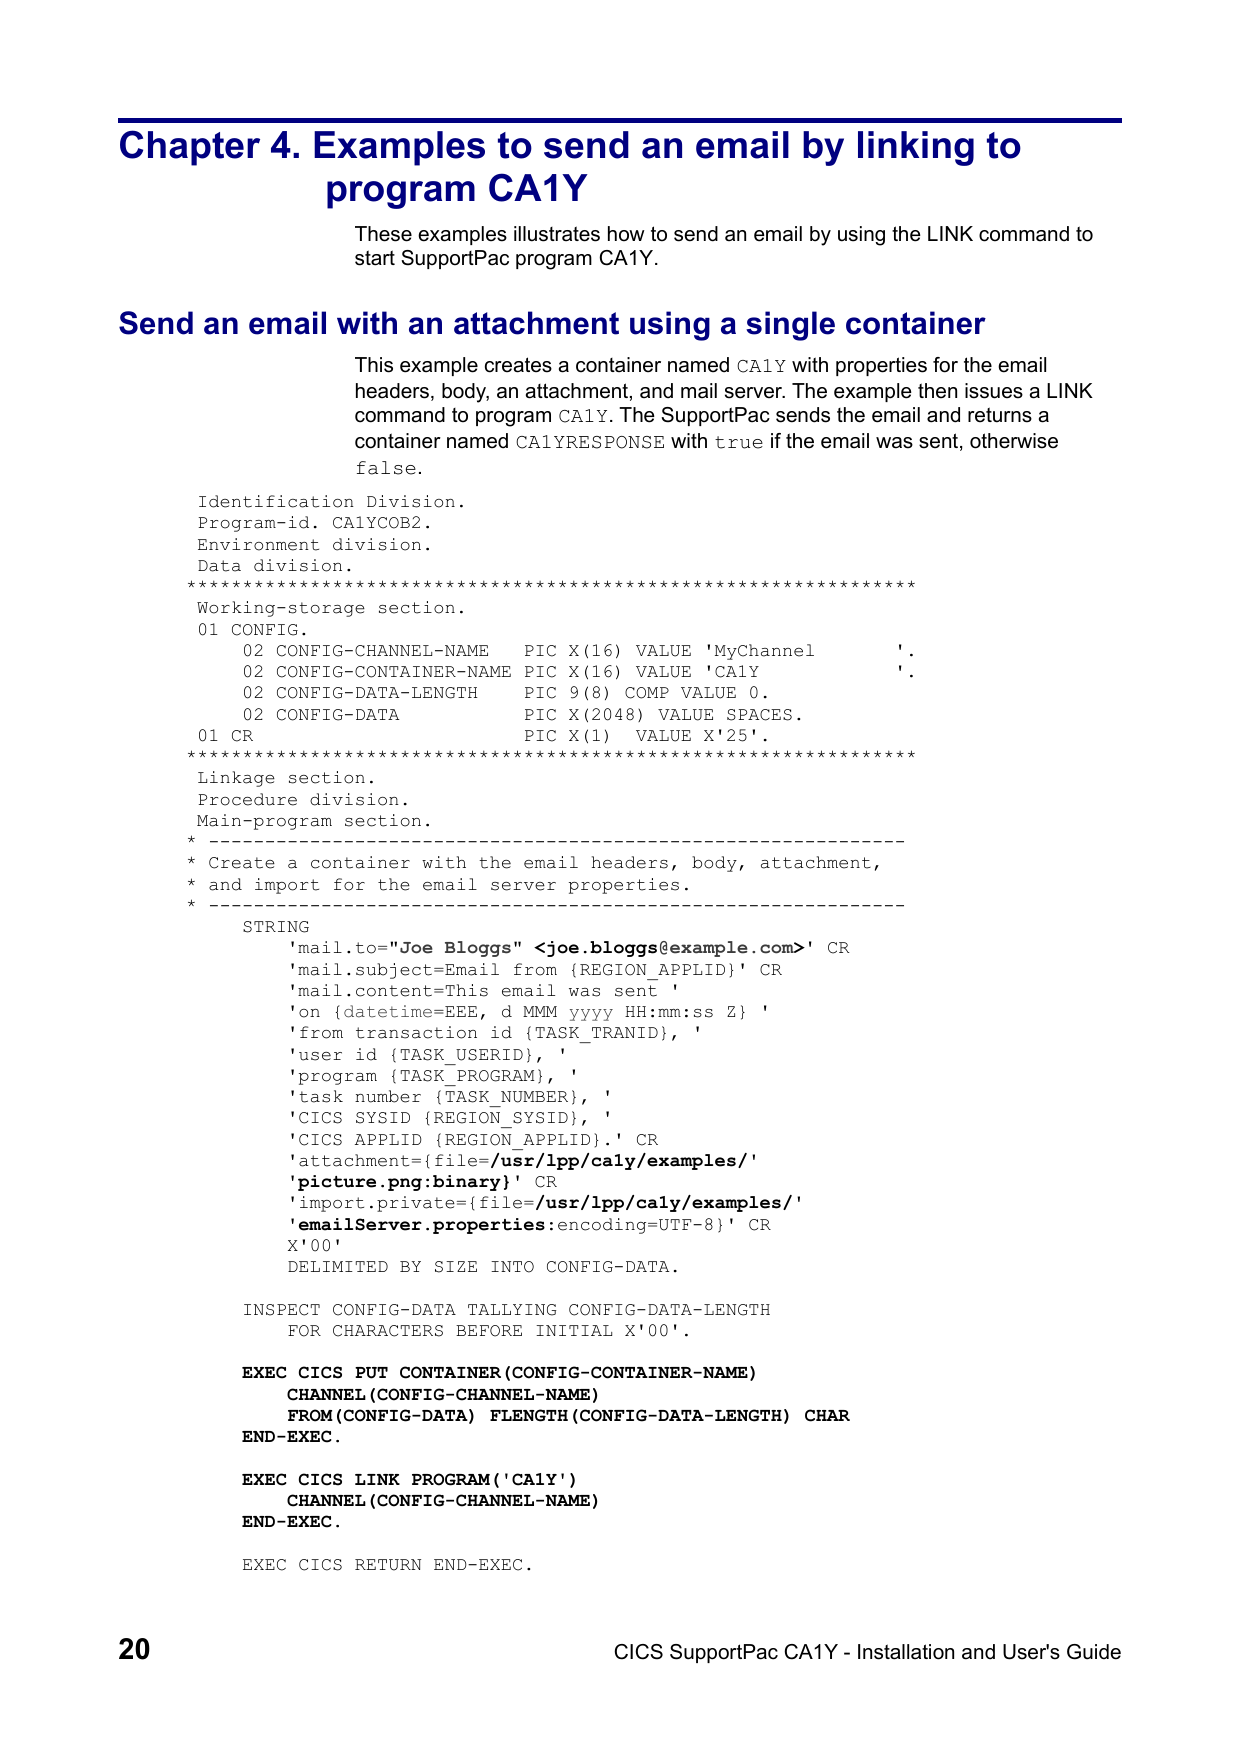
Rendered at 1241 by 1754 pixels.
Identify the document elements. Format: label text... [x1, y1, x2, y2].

text EXEC CICS RETURN END-EXEC. [118, 1554, 1122, 1576]
text 'on {datetime=EEE, d MMM yyyy HH:mm:ss Z} ' [118, 1002, 1122, 1023]
text DELIMITED BY SIZE INTO CONFIG-DATA. [118, 1257, 1122, 1278]
text * and import for the email server properties. [118, 874, 1122, 896]
text 02 CONFIG-CONTAINER-NAME PIC X(16) VALUE 'CA1Y '. [118, 662, 1122, 683]
text Procedure division. [118, 789, 1122, 811]
subtitle Examples to send an email by linking to program CA1Y [118, 123, 1122, 209]
text 'mail.to="Joe Bloggs" <joe.bloggs@example.com>' CR [118, 938, 1122, 959]
text FROM(CONFIG-DATA) FLENGTH(CONFIG-DATA-LENGTH) CHAR [118, 1406, 1122, 1427]
text 01 CONFIG. [118, 619, 1122, 641]
text 01 CR PIC X(1) VALUE X'25'. [118, 726, 1122, 747]
text Data division. [118, 556, 1122, 577]
text * -------------------------------------------------------------- [118, 832, 1122, 853]
text 02 CONFIG-DATA PIC X(2048) VALUE SPACES. [118, 704, 1122, 726]
text 'task number {TASK_NUMBER}, ' [118, 1087, 1122, 1108]
text 'import.private={file=/usr/lpp/ca1y/examples/' [118, 1193, 1122, 1214]
text INSPECT CONFIG-DATA TALLYING CONFIG-DATA-LENGTH [118, 1299, 1122, 1321]
text Linkage section. [118, 768, 1122, 789]
text 'CICS SYSID {REGION_SYSID}, ' [118, 1108, 1122, 1129]
text Working-storage section. [118, 598, 1122, 619]
text These examples illustrates how to send an email by using the LINK command to start SupportPac program CA1Y. [354, 222, 1122, 270]
text This example creates a container named CA1Y with properties for the email headers, body, an attachment, and mail server. The example then issues a LINK command to program CA1Y. The SupportPac sends the email and returns a container named CA1YRESPONSE with true if the email was sent, otherwise false. [354, 353, 1122, 480]
text Main-program section. [118, 811, 1122, 832]
text ***************************************************************** [118, 577, 1122, 598]
text CHANNEL(CONFIG-CHANNEL-NAME) [118, 1384, 1122, 1406]
text 'CICS APPLID {REGION_APPLID}.' CR [118, 1129, 1122, 1151]
text * -------------------------------------------------------------- [118, 896, 1122, 917]
text 'user id {TASK_USERID}, ' [118, 1044, 1122, 1066]
text 'picture.png:binary}' CR [118, 1172, 1122, 1193]
text 'from transaction id {TASK_TRANID}, ' [118, 1023, 1122, 1044]
text CHANNEL(CONFIG-CHANNEL-NAME) [118, 1491, 1122, 1512]
text EXEC CICS LINK PROGRAM('CA1Y') [118, 1469, 1122, 1491]
text END-EXEC. [118, 1427, 1122, 1448]
text X'00' [118, 1236, 1122, 1257]
text 'mail.content=This email was sent ' [118, 981, 1122, 1002]
subtitle Send an email with an attachment using a single container [118, 305, 1122, 341]
text STRING [118, 917, 1122, 938]
text 'attachment={file=/usr/lpp/ca1y/examples/' [118, 1151, 1122, 1172]
text 02 CONFIG-CHANNEL-NAME PIC X(16) VALUE 'MyChannel '. [118, 641, 1122, 662]
text 02 CONFIG-DATA-LENGTH PIC 9(8) COMP VALUE 0. [118, 683, 1122, 704]
text FOR CHARACTERS BEFORE INITIAL X'00'. [118, 1321, 1122, 1342]
text EXEC CICS PUT CONTAINER(CONFIG-CONTAINER-NAME) [118, 1363, 1122, 1384]
text Environment division. [118, 534, 1122, 556]
text ***************************************************************** [118, 747, 1122, 768]
text Identification Division. [118, 492, 1122, 513]
text 'program {TASK_PROGRAM}, ' [118, 1066, 1122, 1087]
text END-EXEC. [118, 1512, 1122, 1533]
text 'emailServer.properties:encoding=UTF-8}' CR [118, 1214, 1122, 1236]
text 'mail.subject=Email from {REGION_APPLID}' CR [118, 959, 1122, 981]
text Program-id. CA1YCOB2. [118, 513, 1122, 534]
text * Create a container with the email headers, body, attachment, [118, 853, 1122, 874]
